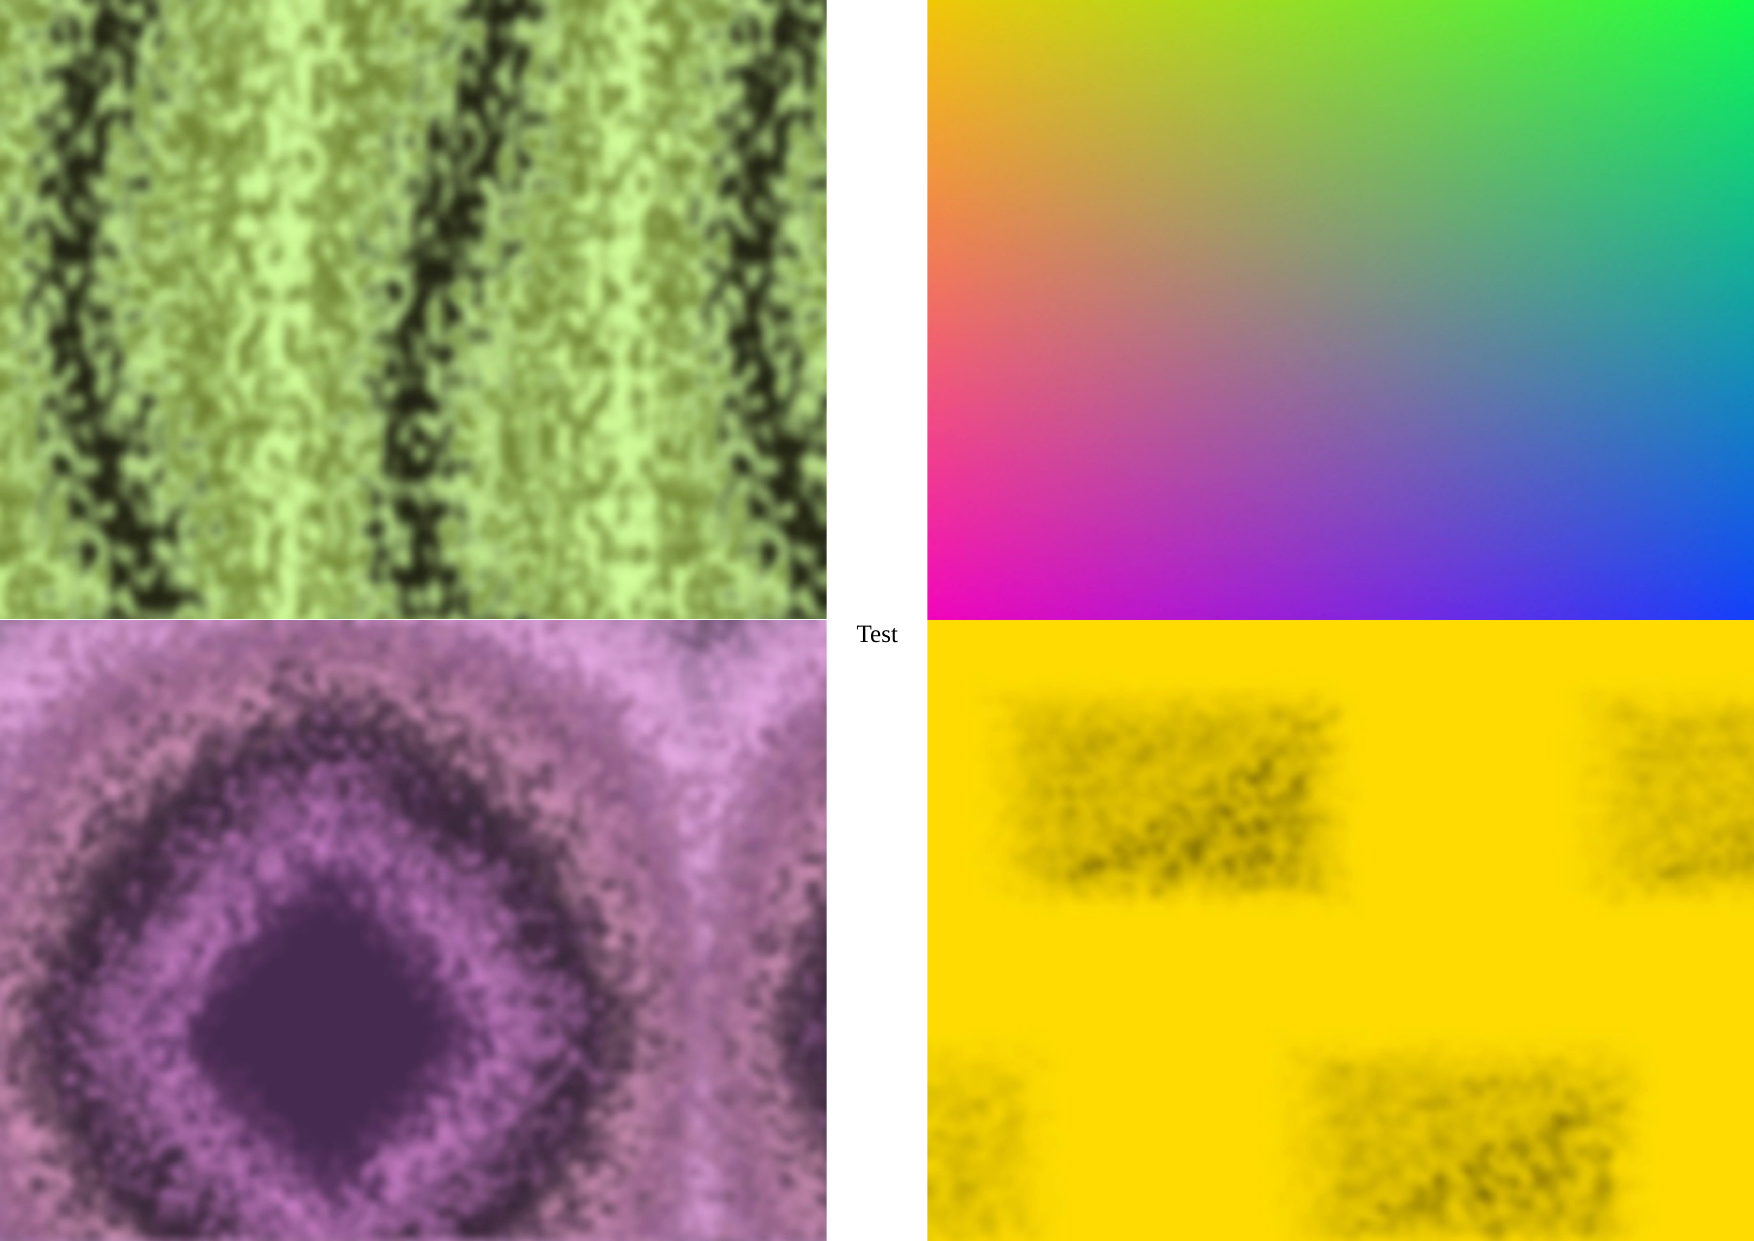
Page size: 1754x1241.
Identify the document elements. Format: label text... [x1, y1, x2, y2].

picture [927, 0, 1754, 1241]
picture [0, 0, 827, 619]
picture [0, 620, 827, 1241]
text Test [118, 118, 927, 648]
